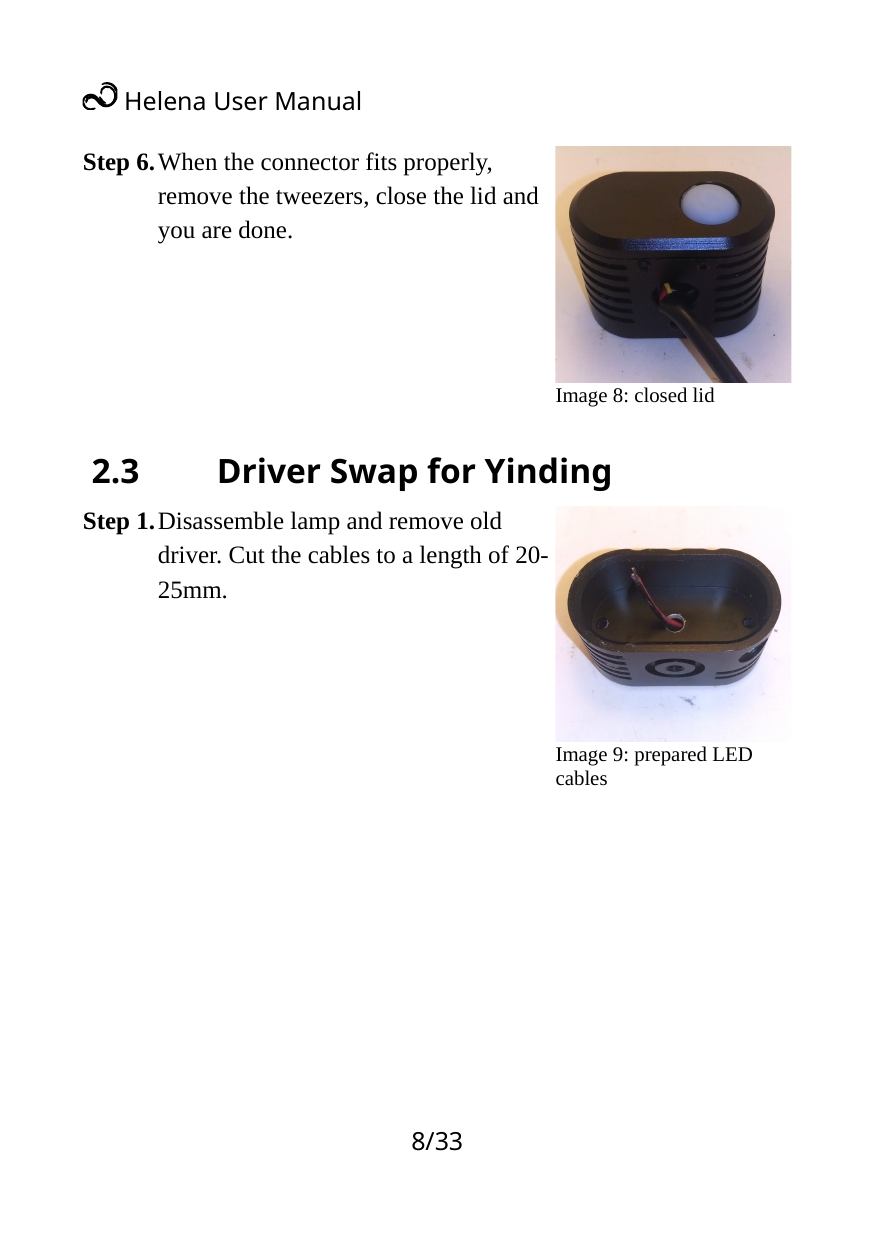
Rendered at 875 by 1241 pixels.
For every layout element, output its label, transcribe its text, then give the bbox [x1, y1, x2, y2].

subtitle Driver Swap for Yinding [83, 448, 791, 494]
list Image 8: closed lid [555, 383, 791, 407]
list When the connector fits properly, remove the tweezers, close the lid and you are done. [83, 147, 555, 407]
list Image 9: prepared LED cables [555, 742, 791, 790]
picture [555, 506, 792, 742]
picture [555, 146, 792, 383]
list Disassemble lamp and remove old driver. Cut the cables to a length of 20-25mm. [83, 506, 555, 790]
